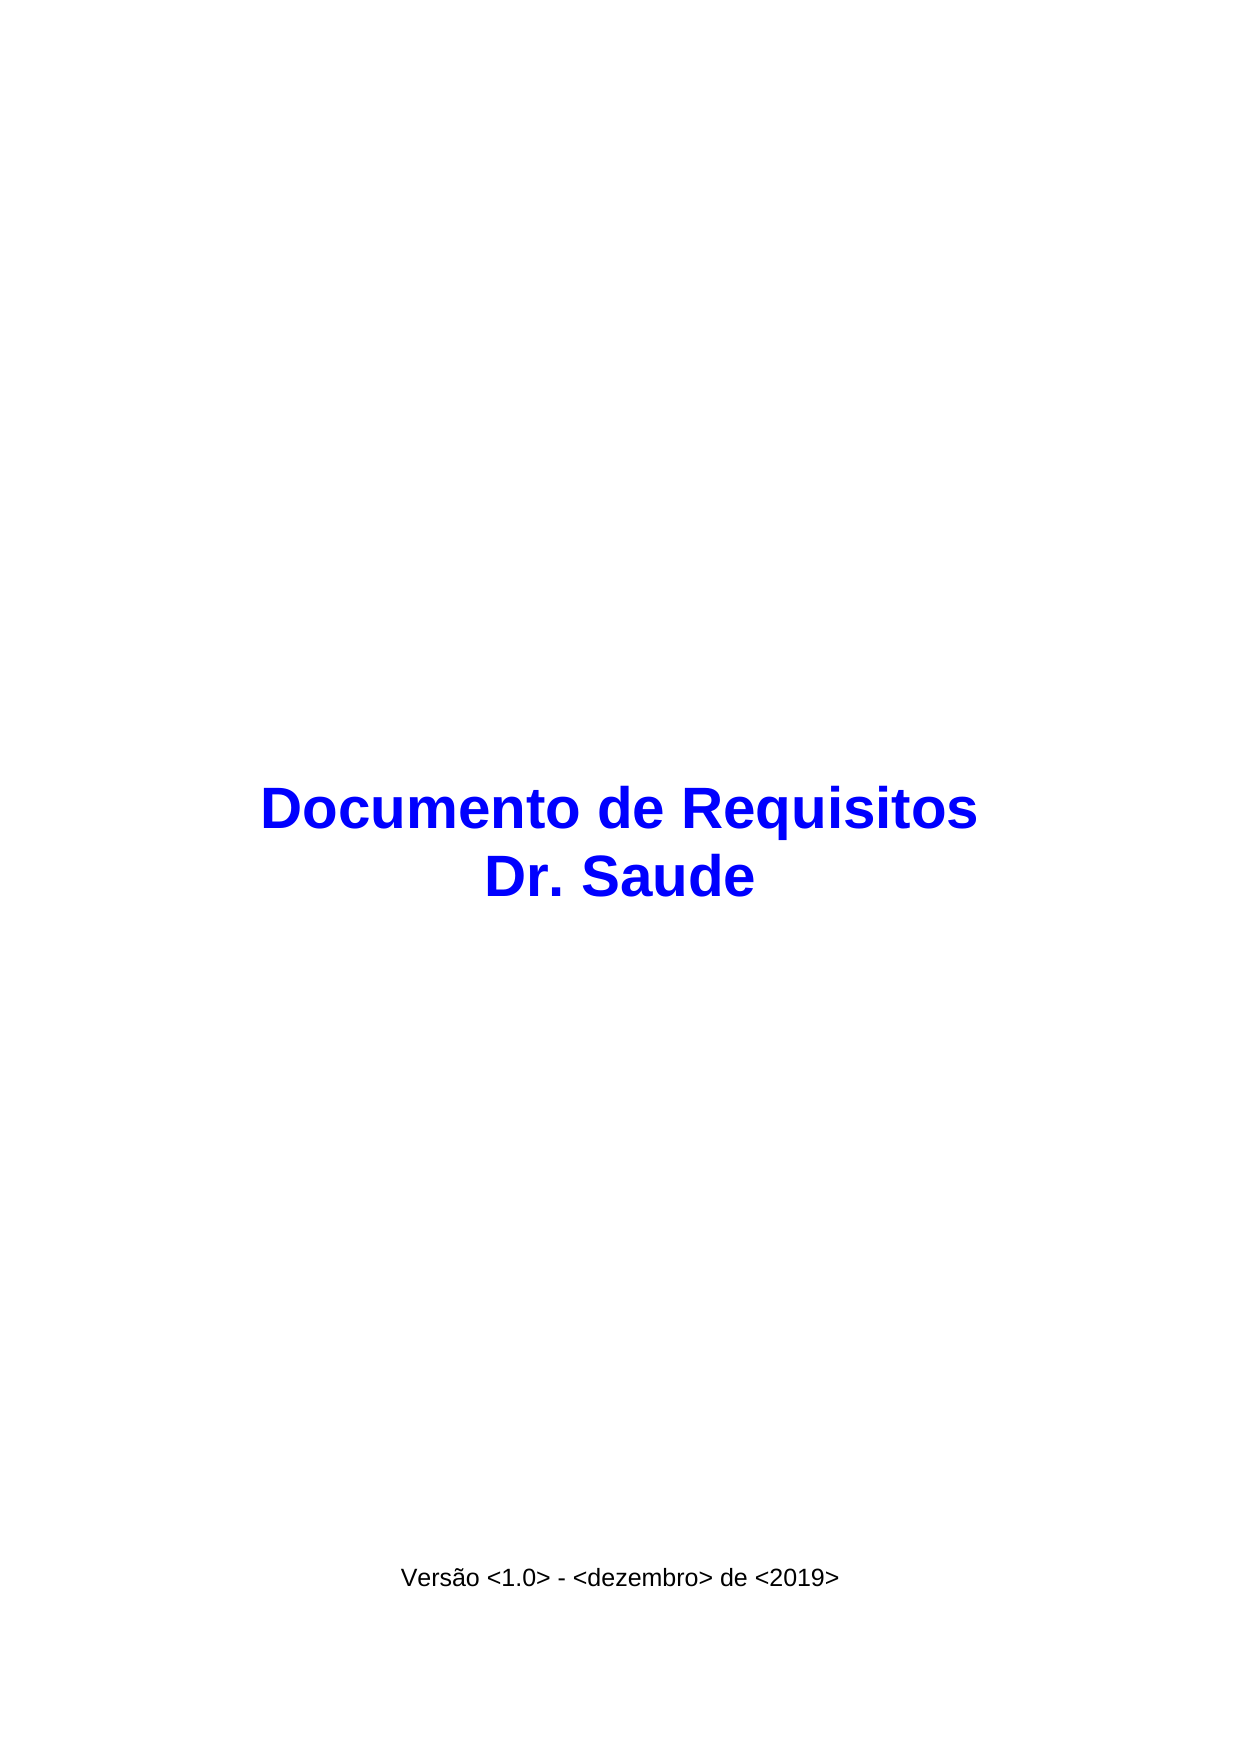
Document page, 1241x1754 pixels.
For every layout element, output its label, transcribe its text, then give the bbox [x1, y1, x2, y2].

text Documento de Requisitos Dr. Saude [118, 774, 1122, 908]
text Versão <1.0> - <dezembro> de <2019> [118, 1562, 1122, 1591]
